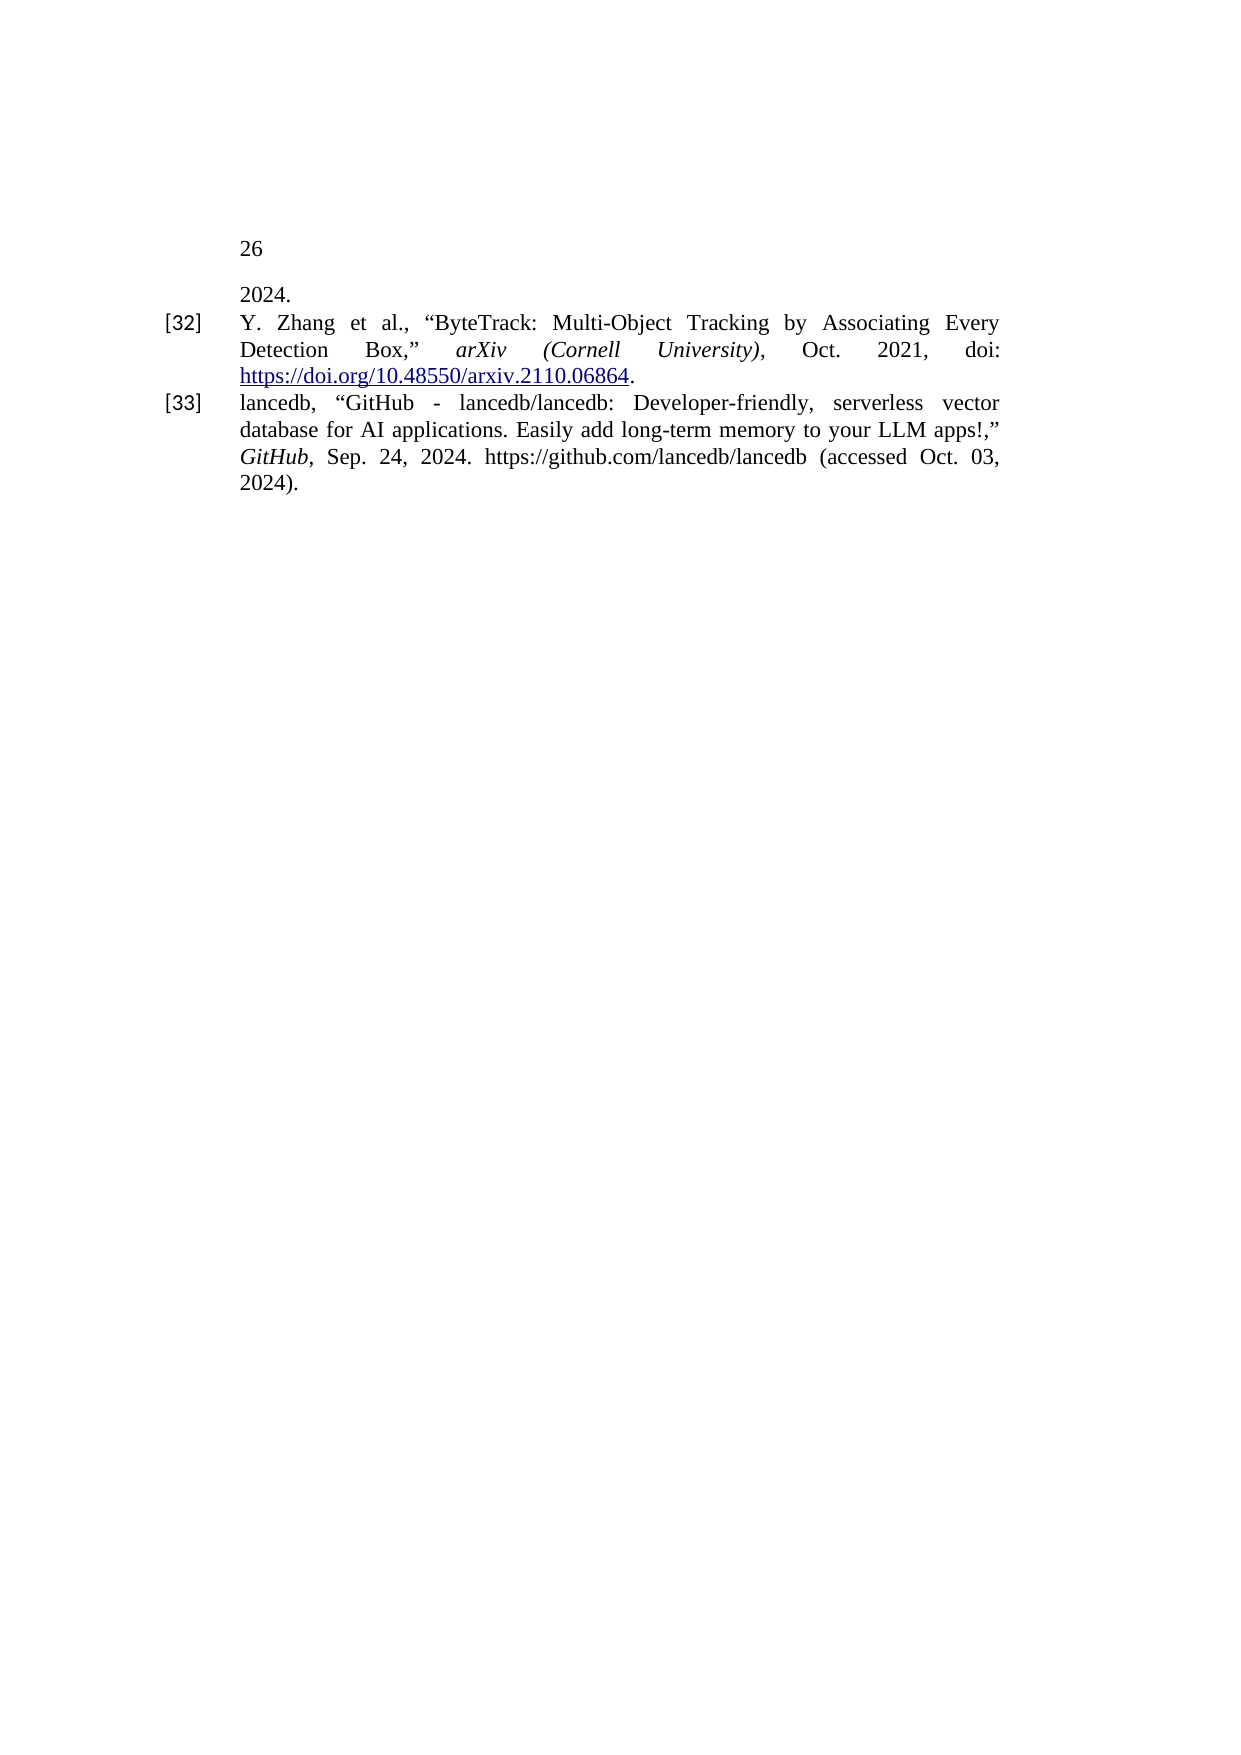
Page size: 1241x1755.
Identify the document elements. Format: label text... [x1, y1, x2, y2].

list 2024. [164, 281, 1001, 308]
list Y. Zhang et al., “ByteTrack: Multi-Object Tracking by Associating Every Detection Box,” arXiv (Cornell University), Oct. 2021, doi: https://doi.org/10.48550/arxiv.2110.06864. [164, 308, 1001, 388]
list lancedb, “GitHub - lancedb/lancedb: Developer-friendly, serverless vector database for AI applications. Easily add long-term memory to your LLM apps!,” GitHub, Sep. 24, 2024. https://github.com/lancedb/lancedb (accessed Oct. 03, 2024). [164, 388, 1001, 495]
